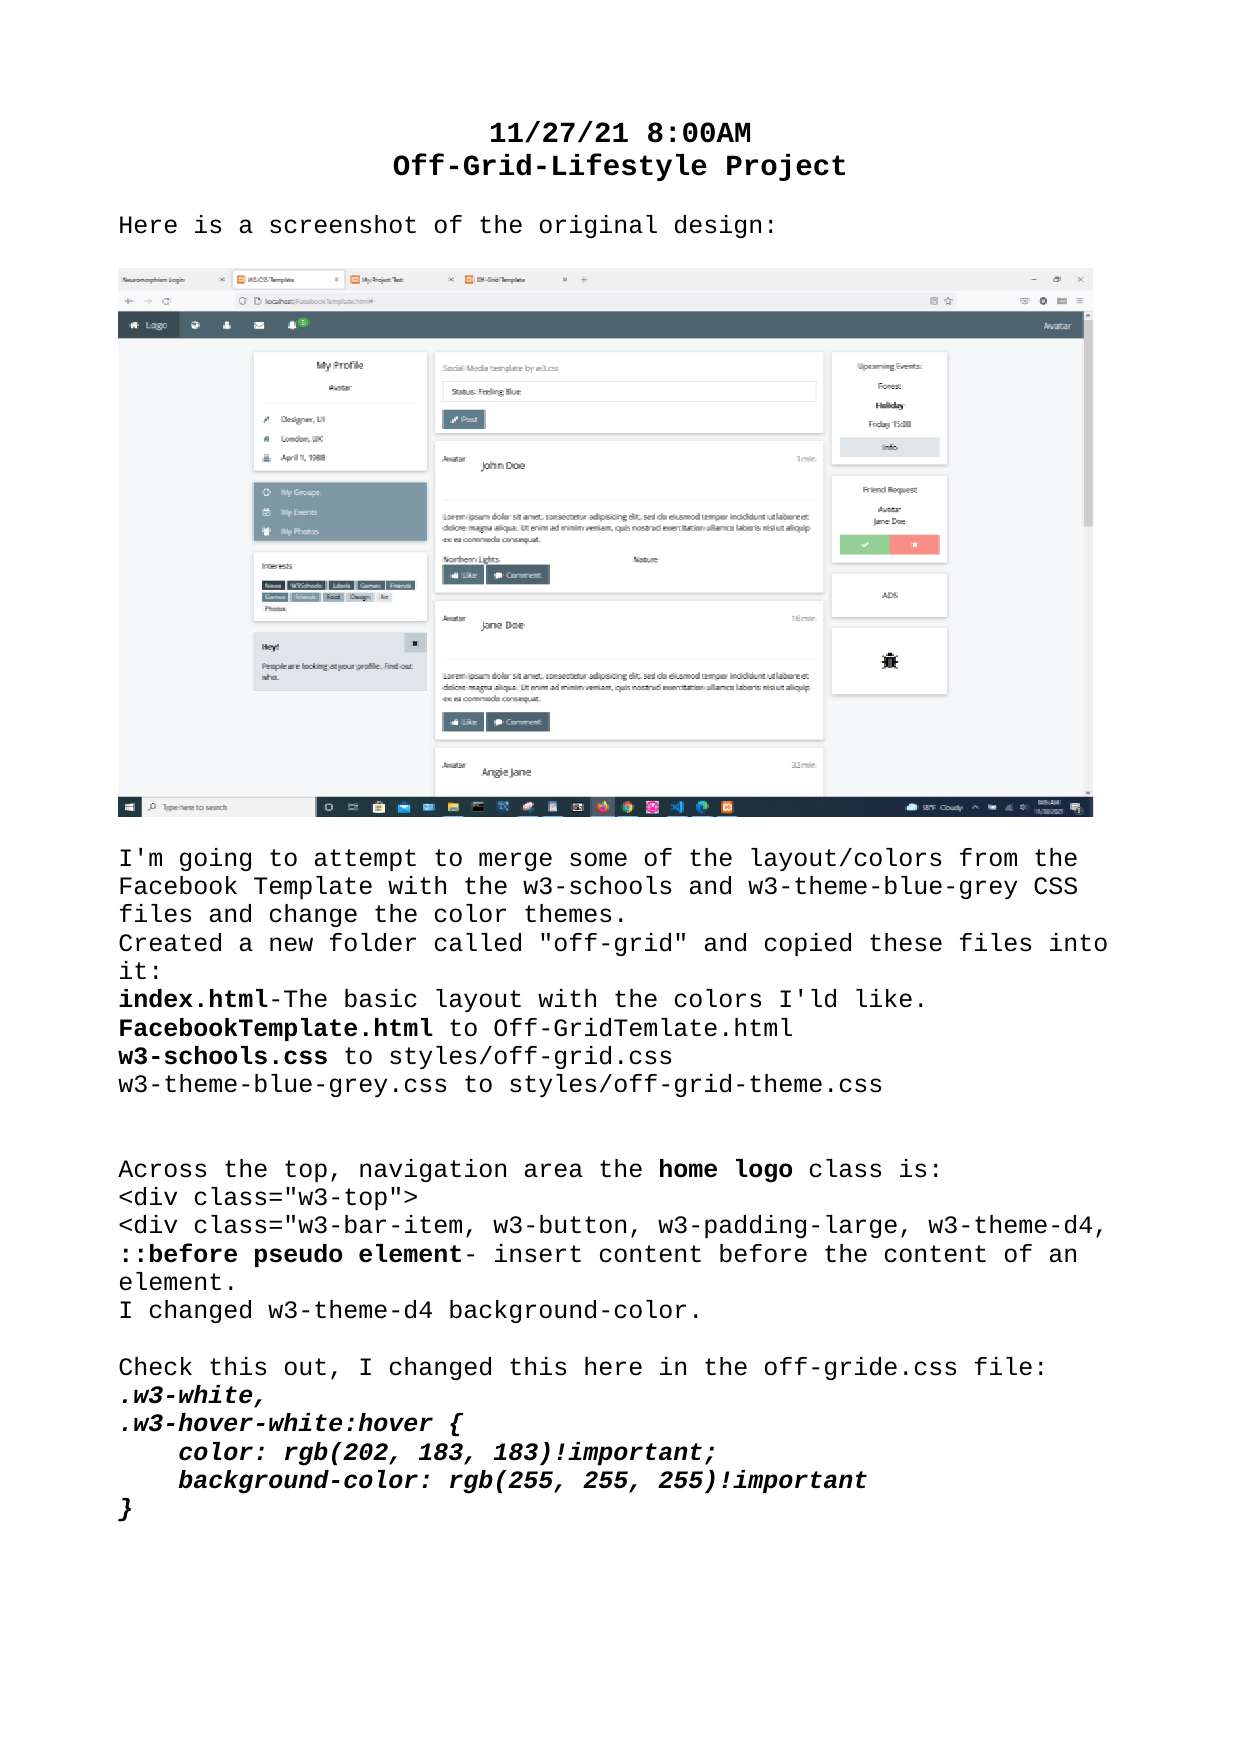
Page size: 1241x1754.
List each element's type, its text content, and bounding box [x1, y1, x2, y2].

text <div class="w3-top"> [118, 1185, 1122, 1213]
text Created a new folder called "off-grid" and copied these files into it: [118, 930, 1122, 987]
text .w3-hover-white:hover { [118, 1411, 1122, 1439]
text w3-schools.css to styles/off-grid.css [118, 1044, 1122, 1072]
text <div class="w3-bar-item, w3-button, w3-padding-large, w3-theme-d4, [118, 1213, 1122, 1241]
text Off-Grid-Lifestyle Project [118, 151, 1122, 184]
text Check this out, I changed this here in the off-gride.css file: [118, 1354, 1122, 1383]
text w3-theme-blue-grey.css to styles/off-grid-theme.css [118, 1072, 1122, 1100]
text I'm going to attempt to merge some of the layout/colors from the Facebook Template with the w3-schools and w3-theme-blue-grey CSS files and change the color themes. [118, 817, 1122, 930]
text Across the top, navigation area the home logo class is: [118, 1156, 1122, 1185]
text ::before pseudo element- insert content before the content of an element. [118, 1241, 1122, 1298]
text Here is a screenshot of the original design: [118, 212, 1122, 241]
text index.html-The basic layout with the colors I'ld like. [118, 987, 1122, 1015]
text background-color: rgb(255, 255, 255)!important [118, 1468, 1122, 1496]
text I changed w3-theme-d4 background-color. [118, 1298, 1122, 1326]
text FacebookTemplate.html to Off-GridTemlate.html [118, 1015, 1122, 1044]
text .w3-white, [118, 1383, 1122, 1411]
text color: rgb(202, 183, 183)!important; [118, 1439, 1122, 1468]
text } [118, 1496, 1122, 1524]
text 11/27/21 8:00AM [118, 118, 1122, 151]
